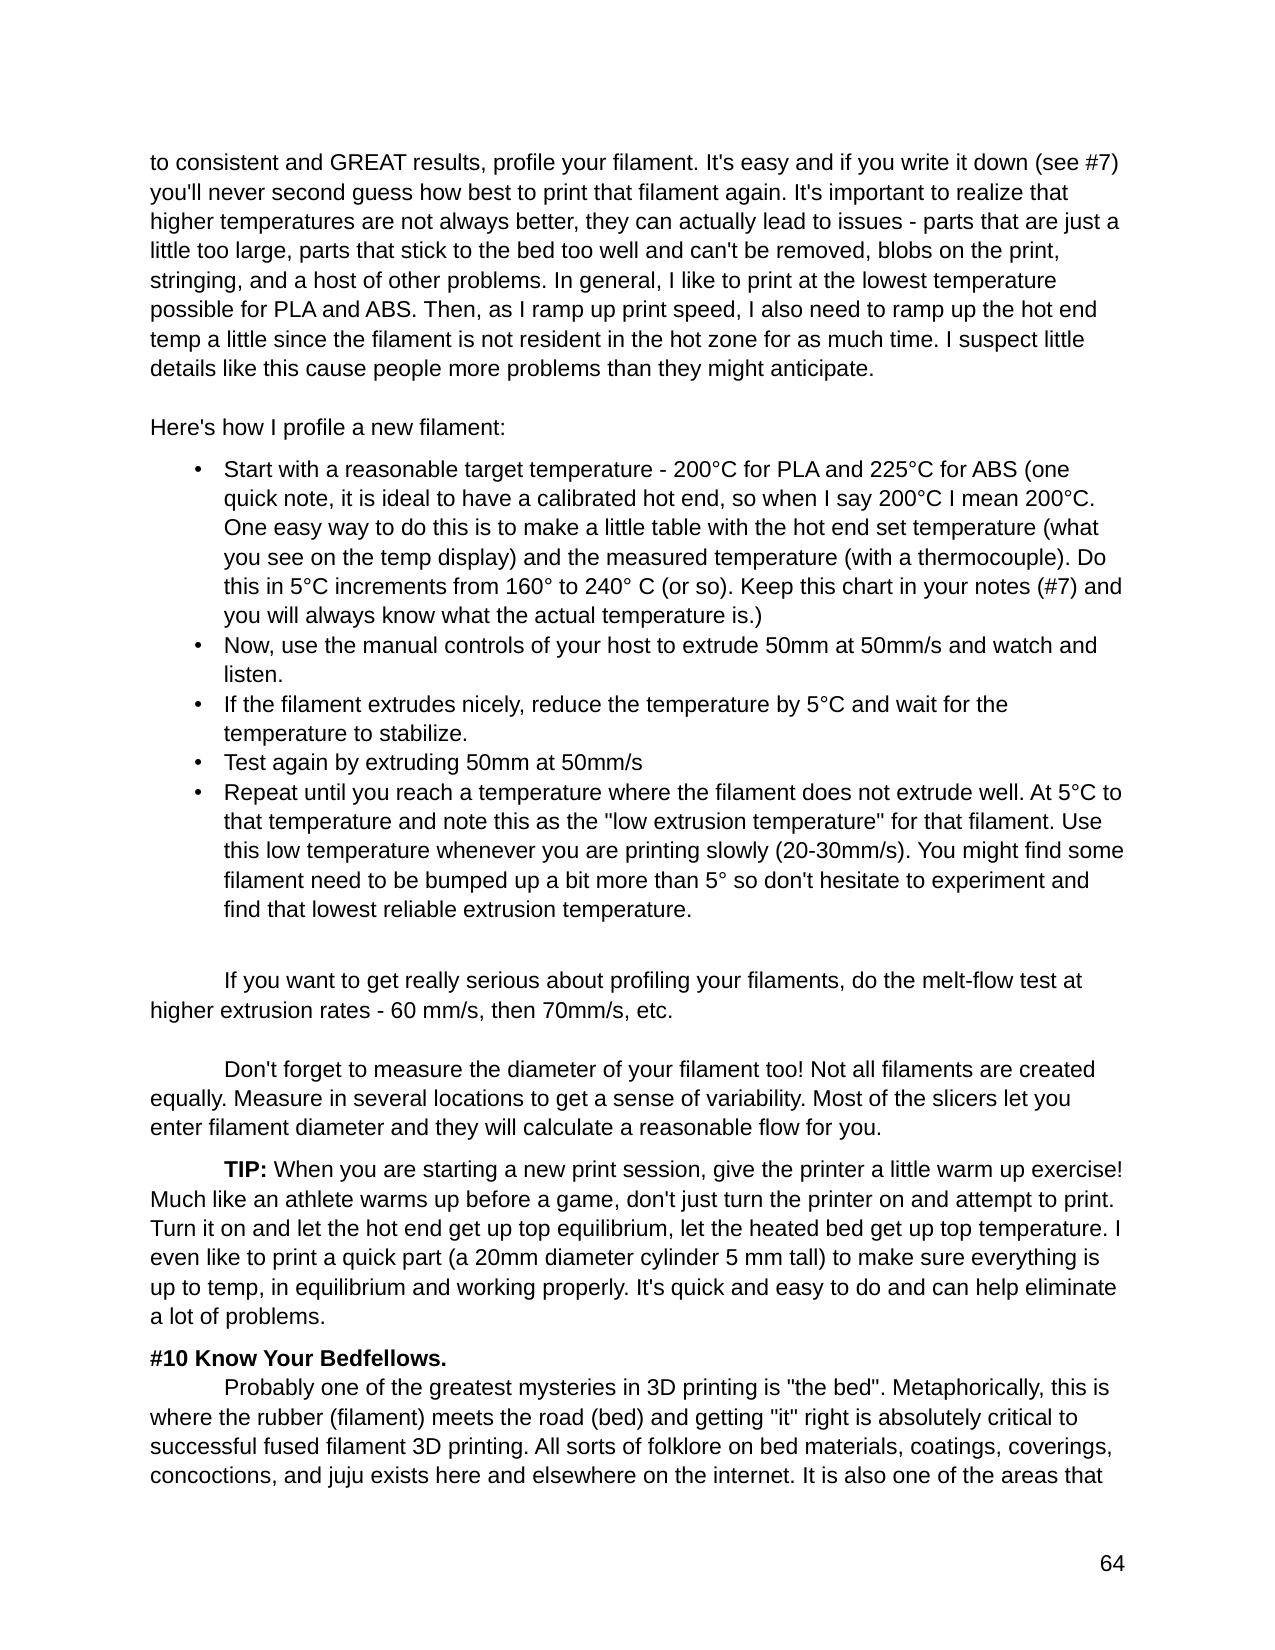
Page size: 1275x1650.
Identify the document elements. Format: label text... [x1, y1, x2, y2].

list Repeat until you reach a temperature where the filament does not extrude well. At 5°C to that temperature and note this as the "low extrusion temperature" for that filament. Use this low temperature whenever you are printing slowly (20-30mm/s). You might find some filament need to be bumped up a bit more than 5° so don't hesitate to experiment and find that lowest reliable extrusion temperature. [194, 779, 1125, 922]
text If you want to get really serious about profiling your filaments, do the melt-flow test at higher extrusion rates - 60 mm/s, then 70mm/s, etc. Don't forget to measure the diameter of your filament too! Not all filaments are created equally. Measure in several locations to get a sense of variability. Most of the slicers let you enter filament diameter and they will calculate a reasonable flow for you. [150, 939, 1125, 1141]
text #10 Know Your Bedfellows. [150, 1346, 1125, 1371]
list Now, use the manual controls of your host to extrude 50mm at 50mm/s and watch and listen. [194, 632, 1125, 687]
text TIP: When you are starting a new print session, give the printer a little warm up exercise! Much like an athlete warms up before a game, don't just turn the printer on and attempt to print. Turn it on and let the hot end get up top equilibrium, let the heated bed get up top temperature. I even like to print a quick part (a 20mm diameter cylinder 5 mm tall) to make sure everything is up to temp, in equilibrium and working properly. It's quick and easy to do and can help eliminate a lot of problems. [150, 1157, 1125, 1329]
list Test again by extruding 50mm at 50mm/s [194, 750, 1125, 776]
text to consistent and GREAT results, profile your filament. It's easy and if you write it down (see #7) you'll never second guess how best to print that filament again. It's important to realize that higher temperatures are not always better, they can actually lead to issues - parts that are just a little too large, parts that stick to the bed too well and can't be removed, blobs on the print, stringing, and a host of other problems. In general, I like to print at the lowest temperature possible for PLA and ABS. Then, as I ramp up print speed, I also need to ramp up the hot end temp a little since the filament is not resident in the hot zone for as much time. I suspect little details like this cause people more problems than they might anticipate. Here's how I profile a new filament: [150, 150, 1125, 440]
list Start with a reasonable target temperature - 200°C for PLA and 225°C for ABS (one quick note, it is ideal to have a calibrated hot end, so when I say 200°C I mean 200°C. One easy way to do this is to make a little table with the hot end set temperature (what you see on the temp display) and the measured temperature (with a thermocouple). Do this in 5°C increments from 160° to 240° C (or so). Keep this chart in your notes (#7) and you will always know what the actual temperature is.) [194, 456, 1125, 629]
text Probably one of the greatest mysteries in 3D printing is "the bed". Metaphorically, this is where the rubber (filament) meets the road (bed) and getting "it" right is absolutely critical to successful fused filament 3D printing. All sorts of folklore on bed materials, coatings, coverings, concoctions, and juju exists here and elsewhere on the internet. It is also one of the areas that [150, 1375, 1125, 1489]
list If the filament extrudes nicely, reduce the temperature by 5°C and wait for the temperature to stabilize. [194, 691, 1125, 746]
